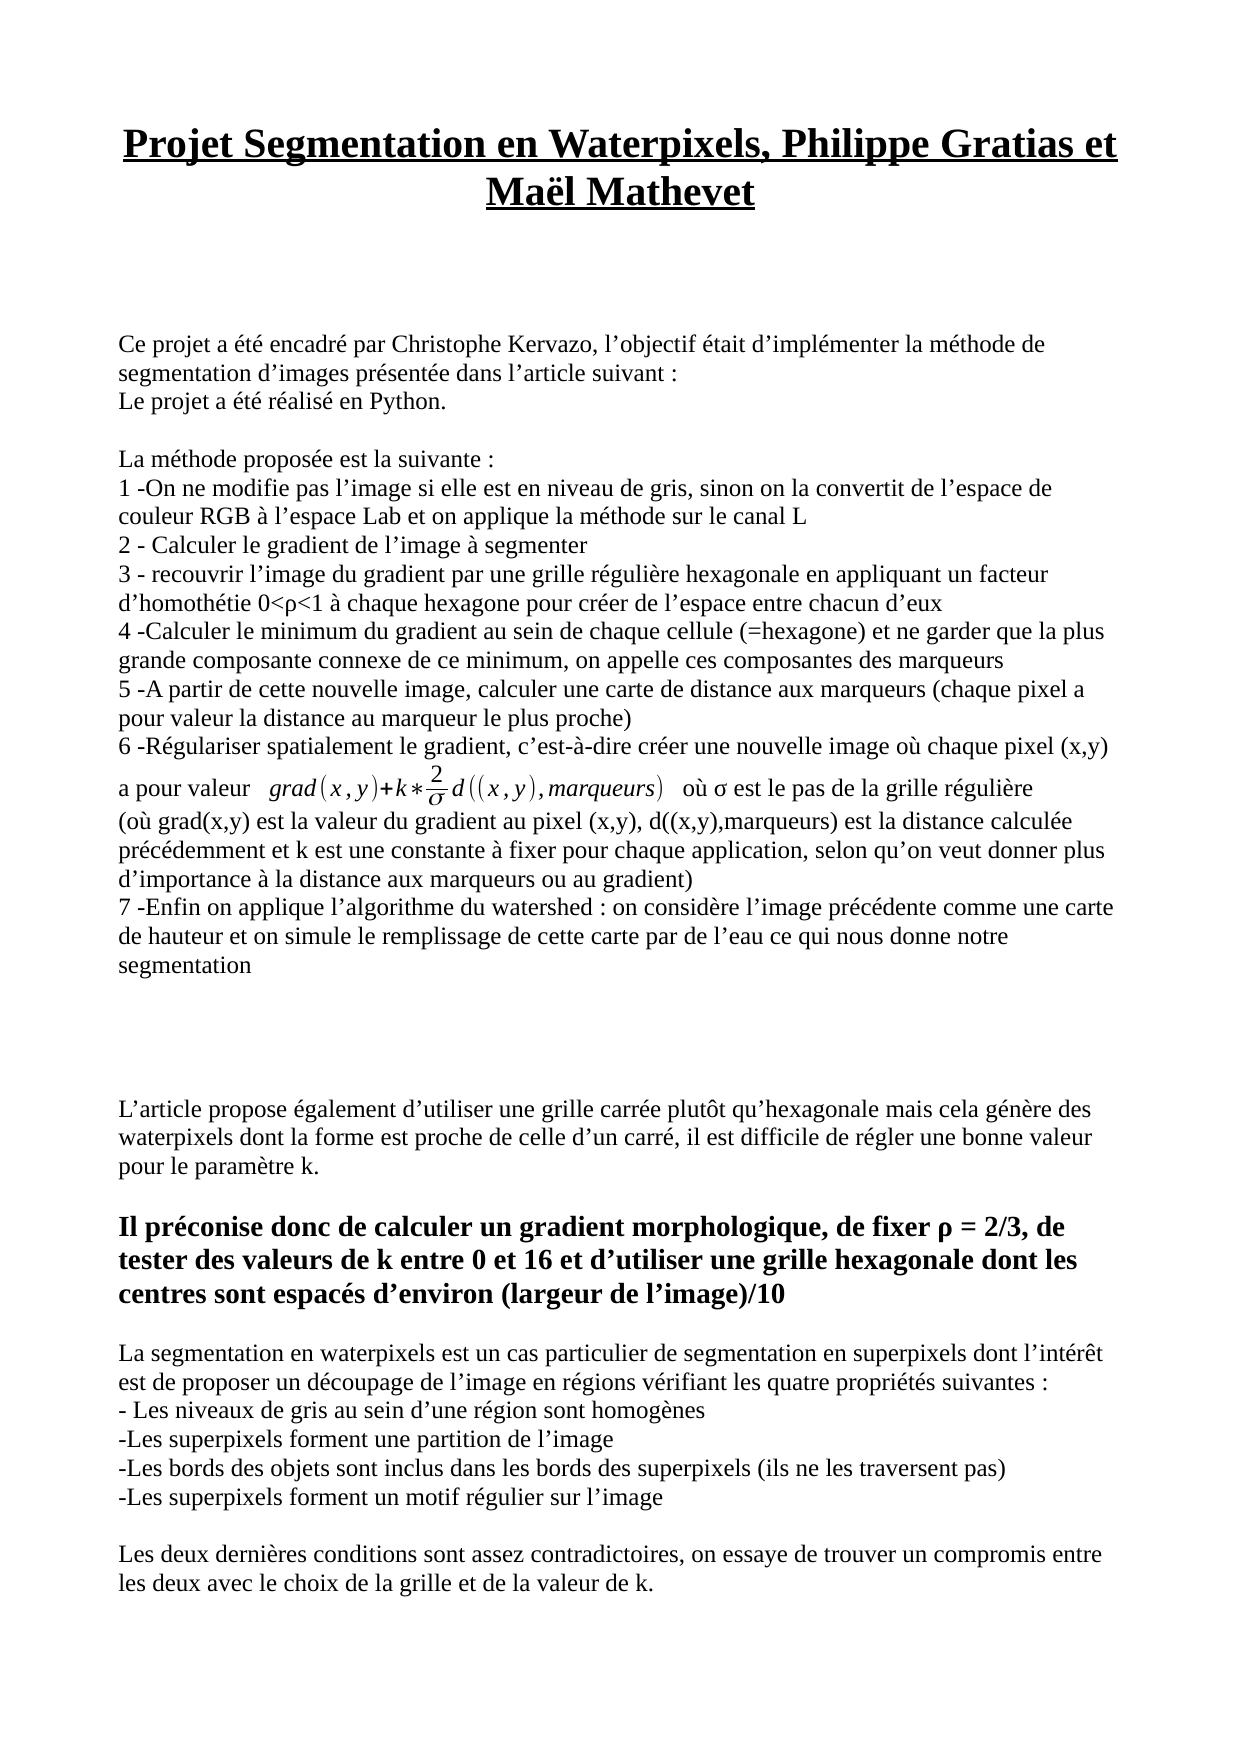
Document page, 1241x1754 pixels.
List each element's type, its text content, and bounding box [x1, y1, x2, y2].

text Ce projet a été encadré par Christophe Kervazo, l’objectif était d’implémenter la méthode de segmentation d’images présentée dans l’article suivant : [118, 329, 1122, 386]
text 7 -Enfin on applique l’algorithme du watershed : on considère l’image précédente comme une carte de hauteur et on simule le remplissage de cette carte par de l’eau ce qui nous donne notre segmentation [118, 892, 1122, 979]
text -Les superpixels forment une partition de l’image [118, 1424, 1122, 1453]
text Les deux dernières conditions sont assez contradictoires, on essaye de trouver un compromis entre les deux avec le choix de la grille et de la valeur de k. [118, 1539, 1122, 1597]
text -Les superpixels forment un motif régulier sur l’image [118, 1482, 1122, 1511]
text - Les niveaux de gris au sein d’une région sont homogènes [118, 1396, 1122, 1424]
text 6 -Régulariser spatialement le gradient, c’est-à-dire créer une nouvelle image où chaque pixel (x,y) a pour valeuroù σ est le pas de la grille régulière [118, 731, 1122, 806]
text 5 -A partir de cette nouvelle image, calculer une carte de distance aux marqueurs (chaque pixel a pour valeur la distance au marqueur le plus proche) [118, 674, 1122, 731]
text 1 -On ne modifie pas l’image si elle est en niveau de gris, sinon on la convertit de l’espace de couleur RGB à l’espace Lab et on applique la méthode sur le canal L [118, 473, 1122, 530]
text -Les bords des objets sont inclus dans les bords des superpixels (ils ne les traversent pas) [118, 1453, 1122, 1482]
text 2 - Calculer le gradient de l’image à segmenter [118, 530, 1122, 559]
text Le projet a été réalisé en Python. [118, 386, 1122, 415]
text La méthode proposée est la suivante : [118, 444, 1122, 473]
text Projet Segmentation en Waterpixels, Philippe Gratias et Maël Mathevet [118, 118, 1122, 214]
text L’article propose également d’utiliser une grille carrée plutôt qu’hexagonale mais cela génère des waterpixels dont la forme est proche de celle d’un carré, il est difficile de régler une bonne valeur pour le paramètre k. [118, 1094, 1122, 1180]
text Il préconise donc de calculer un gradient morphologique, de fixer ρ = 2/3, de tester des valeurs de k entre 0 et 16 et d’utiliser une grille hexagonale dont les centres sont espacés d’environ (largeur de l’image)/10 [118, 1209, 1122, 1309]
text (où grad(x,y) est la valeur du gradient au pixel (x,y), d((x,y),marqueurs) est la distance calculée précédemment et k est une constante à fixer pour chaque application, selon qu’on veut donner plus d’importance à la distance aux marqueurs ou au gradient) [118, 806, 1122, 892]
text La segmentation en waterpixels est un cas particulier de segmentation en superpixels dont l’intérêt est de proposer un découpage de l’image en régions vérifiant les quatre propriétés suivantes : [118, 1338, 1122, 1396]
text 3 - recouvrir l’image du gradient par une grille régulière hexagonale en appliquant un facteur d’homothétie 0<ρ<1 à chaque hexagone pour créer de l’espace entre chacun d’eux [118, 559, 1122, 616]
text 4 -Calculer le minimum du gradient au sein de chaque cellule (=hexagone) et ne garder que la plus grande composante connexe de ce minimum, on appelle ces composantes des marqueurs [118, 616, 1122, 674]
